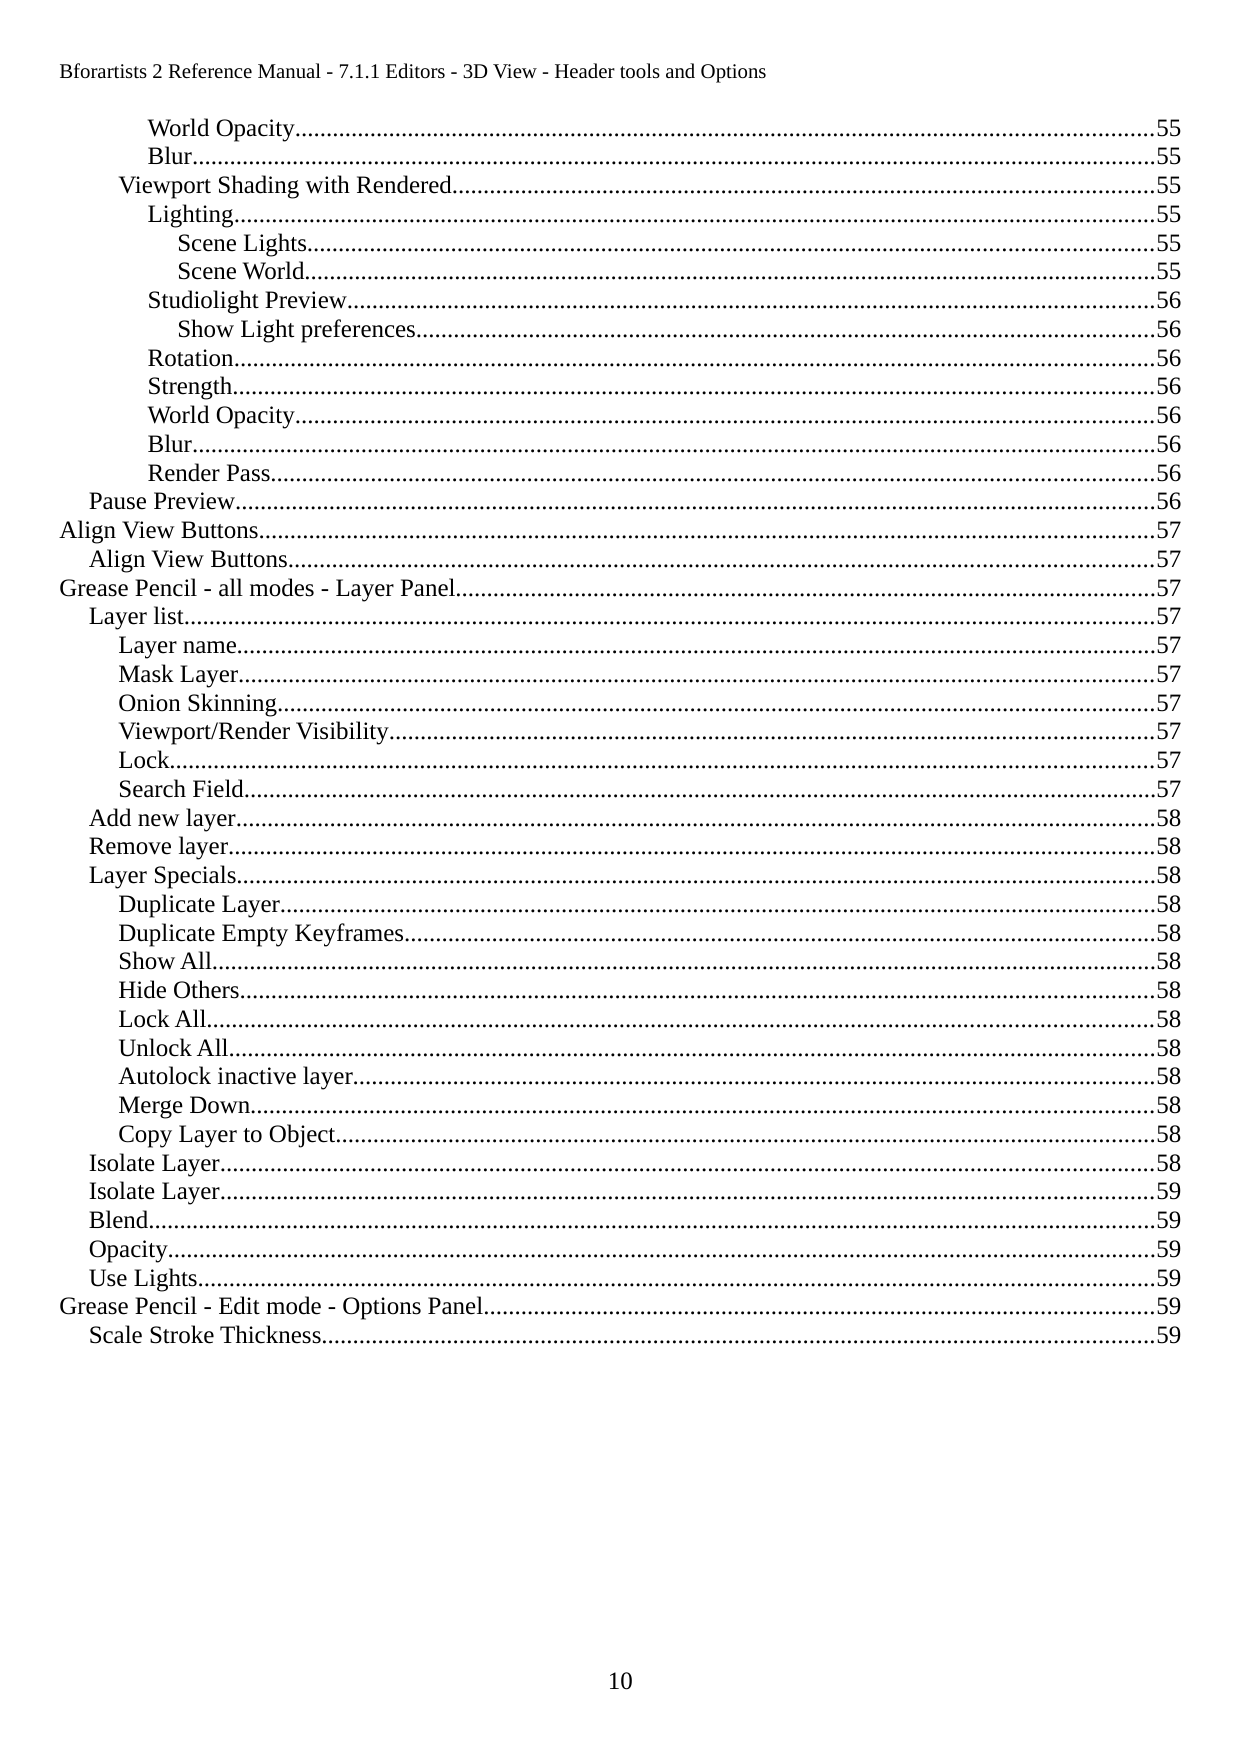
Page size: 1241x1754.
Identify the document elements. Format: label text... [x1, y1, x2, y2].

text Lighting 55 [147, 199, 1181, 228]
text Layer list 57 [88, 601, 1181, 630]
text Isolate Layer 58 [88, 1148, 1181, 1176]
text Blend 59 [88, 1205, 1181, 1234]
text Mask Layer 57 [118, 659, 1181, 688]
text Copy Layer to Object 58 [118, 1119, 1181, 1148]
text Search Field 57 [118, 774, 1181, 803]
text Autolock inactive layer 58 [118, 1061, 1181, 1090]
text Blur 55 [147, 141, 1181, 170]
text Merge Down 58 [118, 1090, 1181, 1119]
text Duplicate Empty Keyframes 58 [118, 918, 1181, 946]
text Blur 56 [147, 429, 1181, 458]
text Lock All 58 [118, 1004, 1181, 1033]
text Hide Others 58 [118, 975, 1181, 1004]
text Rotation 56 [147, 343, 1181, 371]
text Align View Buttons 57 [88, 544, 1181, 573]
text Pause Preview 56 [88, 486, 1181, 515]
text Viewport/Render Visibility 57 [118, 716, 1181, 745]
text World Opacity 56 [147, 400, 1181, 429]
text Unlock All 58 [118, 1033, 1181, 1061]
text Strength 56 [147, 371, 1181, 400]
text Layer Specials 58 [88, 860, 1181, 889]
text Use Lights 59 [88, 1263, 1181, 1291]
text Align View Buttons 57 [59, 515, 1181, 544]
text Grease Pencil - all modes - Layer Panel 57 [59, 573, 1181, 601]
text Scene Lights 55 [177, 228, 1181, 256]
text Lock 57 [118, 745, 1181, 774]
text Grease Pencil - Edit mode - Options Panel 59 [59, 1291, 1181, 1320]
text Duplicate Layer 58 [118, 889, 1181, 918]
text World Opacity 55 [147, 113, 1181, 141]
text Remove layer 58 [88, 831, 1181, 860]
text Isolate Layer 59 [88, 1176, 1181, 1205]
text Opacity 59 [88, 1234, 1181, 1263]
text Layer name 57 [118, 630, 1181, 659]
text Render Pass 56 [147, 458, 1181, 486]
text Onion Skinning 57 [118, 688, 1181, 716]
text Viewport Shading with Rendered 55 [118, 170, 1181, 199]
text Studiolight Preview 56 [147, 285, 1181, 314]
text Show Light preferences 56 [177, 314, 1181, 343]
text Scale Stroke Thickness 59 [88, 1320, 1181, 1349]
text Add new layer 58 [88, 803, 1181, 831]
text Show All 58 [118, 946, 1181, 975]
text Scene World 55 [177, 256, 1181, 285]
